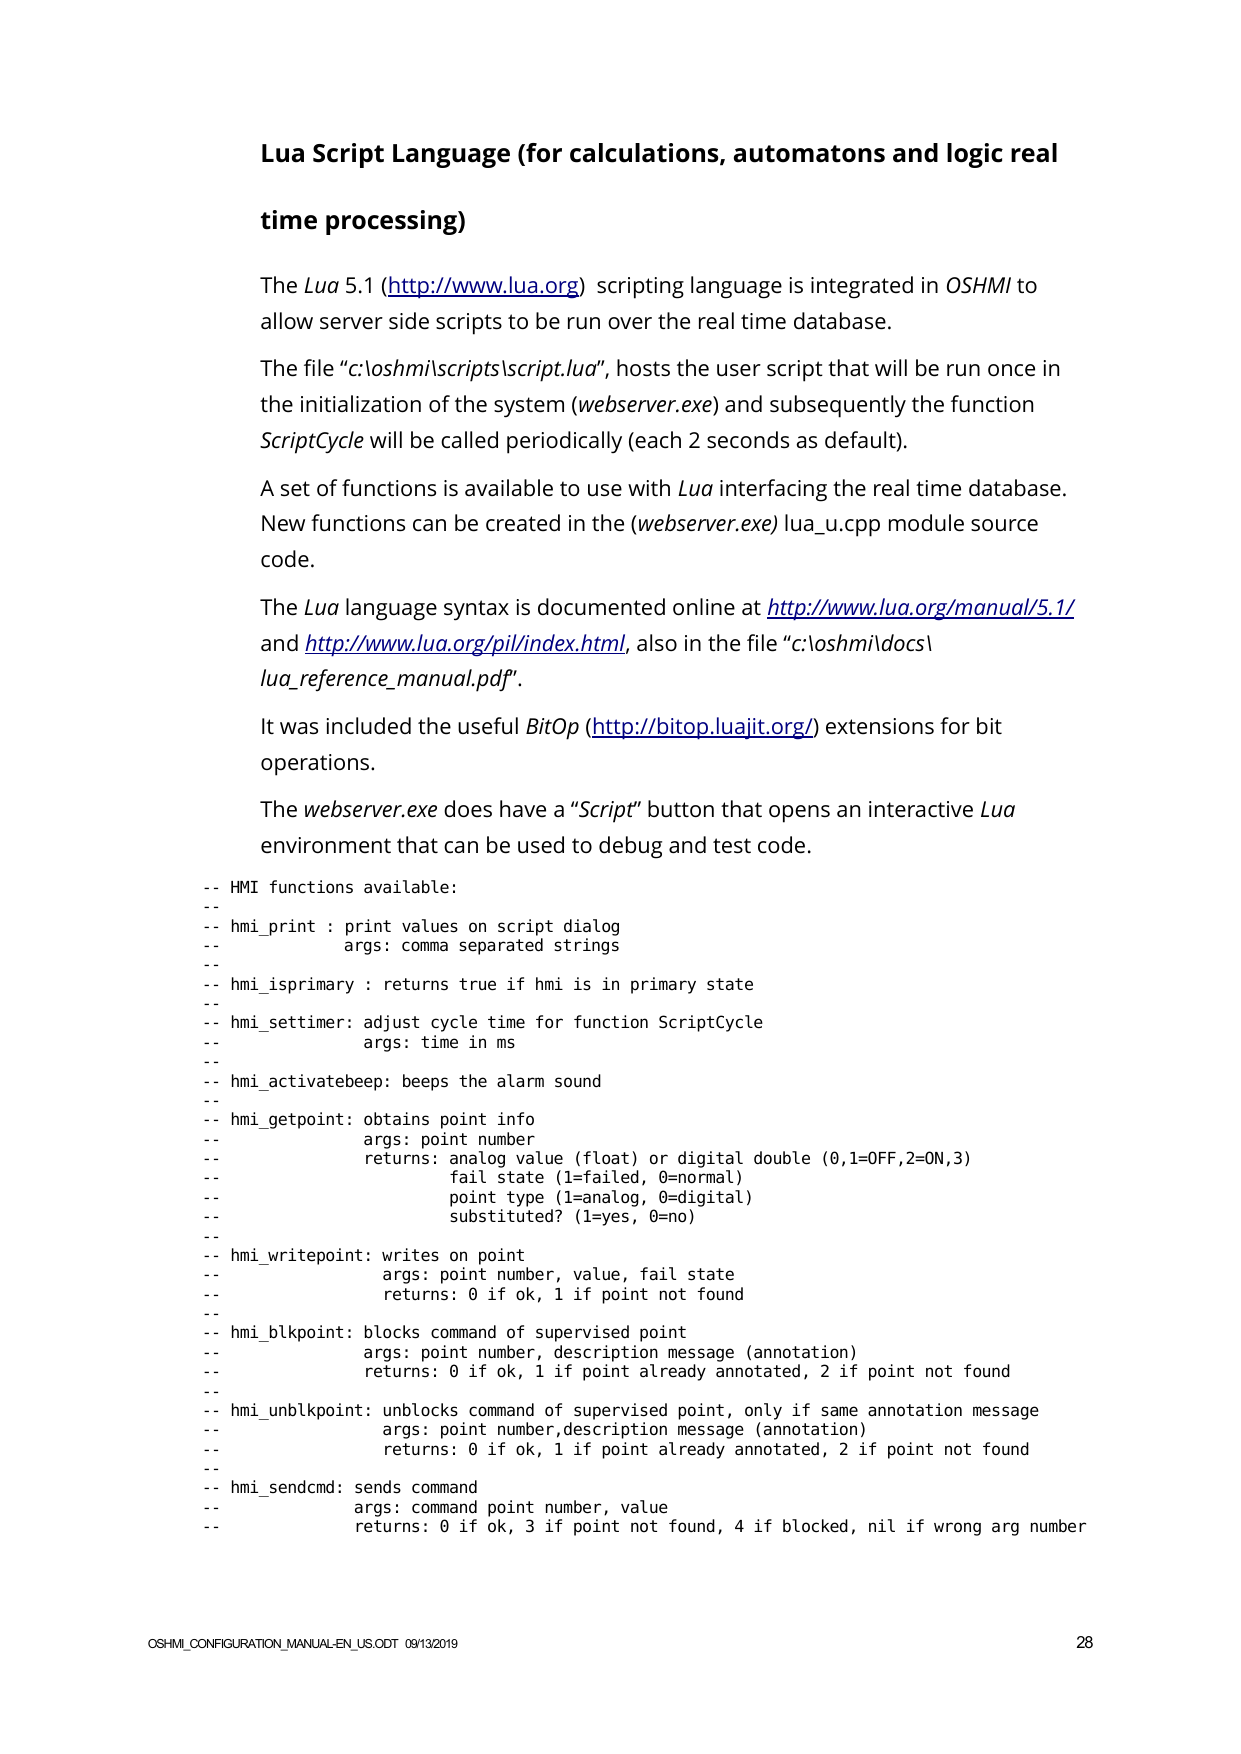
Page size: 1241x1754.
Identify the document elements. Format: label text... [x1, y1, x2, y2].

text -- [202, 1459, 1093, 1478]
text -- args: point number,description message (annotation) [202, 1420, 1093, 1440]
text -- fail state (1=failed, 0=normal) [202, 1168, 1093, 1188]
text The file “c:\oshmi\scripts\script.lua”, hosts the user script that will be run once in the initialization of the system (webserver.exe) and subsequently the function ScriptCycle will be called periodically (each 2 seconds as default). [260, 353, 1093, 455]
text -- args: time in ms [202, 1033, 1093, 1052]
text -- hmi_activatebeep: beeps the alarm sound [202, 1072, 1093, 1091]
text -- substituted? (1=yes, 0=no) [202, 1207, 1093, 1227]
text The Lua language syntax is documented online at http://www.lua.org/manual/5.1/ and http://www.lua.org/pil/index.html, also in the file “c:\oshmi\docs\lua_reference_manual.pdf”. [260, 592, 1093, 693]
text -- returns: 0 if ok, 1 if point already annotated, 2 if point not found [202, 1440, 1093, 1459]
text -- args: point number [202, 1130, 1093, 1149]
text The Lua 5.1 (http://www.lua.org) scripting language is integrated in OSHMI to allow server side scripts to be run over the real time database. [260, 270, 1093, 336]
text -- [202, 1304, 1093, 1323]
subtitle Lua Script Language (for calculations, automatons and logic real [260, 136, 1093, 170]
text A set of functions is available to use with Lua interfacing the real time database. New functions can be created in the (webserver.exe) lua_u.cpp module source code. [260, 473, 1093, 574]
text -- [202, 1052, 1093, 1072]
text -- [202, 955, 1093, 975]
text -- [202, 1227, 1093, 1246]
text -- args: command point number, value [202, 1498, 1093, 1517]
text -- hmi_settimer: adjust cycle time for function ScriptCycle [202, 1013, 1093, 1033]
text -- hmi_isprimary : returns true if hmi is in primary state [202, 975, 1093, 994]
text -- hmi_sendcmd: sends command [202, 1478, 1093, 1498]
text -- returns: 0 if ok, 1 if point not found [202, 1285, 1093, 1304]
text -- [202, 1091, 1093, 1110]
text -- returns: 0 if ok, 3 if point not found, 4 if blocked, nil if wrong arg number [202, 1517, 1093, 1537]
text -- HMI functions available: [202, 878, 1093, 897]
text -- returns: 0 if ok, 1 if point already annotated, 2 if point not found [202, 1362, 1093, 1382]
text The webserver.exe does have a “Script” button that opens an interactive Lua environment that can be used to debug and test code. [260, 794, 1093, 860]
text -- [202, 1382, 1093, 1401]
text -- [202, 994, 1093, 1013]
text -- returns: analog value (float) or digital double (0,1=OFF,2=ON,3) [202, 1149, 1093, 1168]
text -- [202, 897, 1093, 917]
text -- args: point number, value, fail state [202, 1265, 1093, 1285]
text -- hmi_print : print values on script dialog [202, 917, 1093, 936]
text It was included the useful BitOp (http://bitop.luajit.org/) extensions for bit operations. [260, 711, 1093, 776]
text -- args: point number, description message (annotation) [202, 1343, 1093, 1362]
text -- args: comma separated strings [202, 936, 1093, 955]
text -- hmi_blkpoint: blocks command of supervised point [202, 1323, 1093, 1343]
text -- hmi_getpoint: obtains point info [202, 1110, 1093, 1130]
subtitle time processing) [260, 203, 1093, 237]
text -- point type (1=analog, 0=digital) [202, 1188, 1093, 1207]
text -- hmi_writepoint: writes on point [202, 1246, 1093, 1265]
text -- hmi_unblkpoint: unblocks command of supervised point, only if same annotation message [202, 1401, 1093, 1420]
